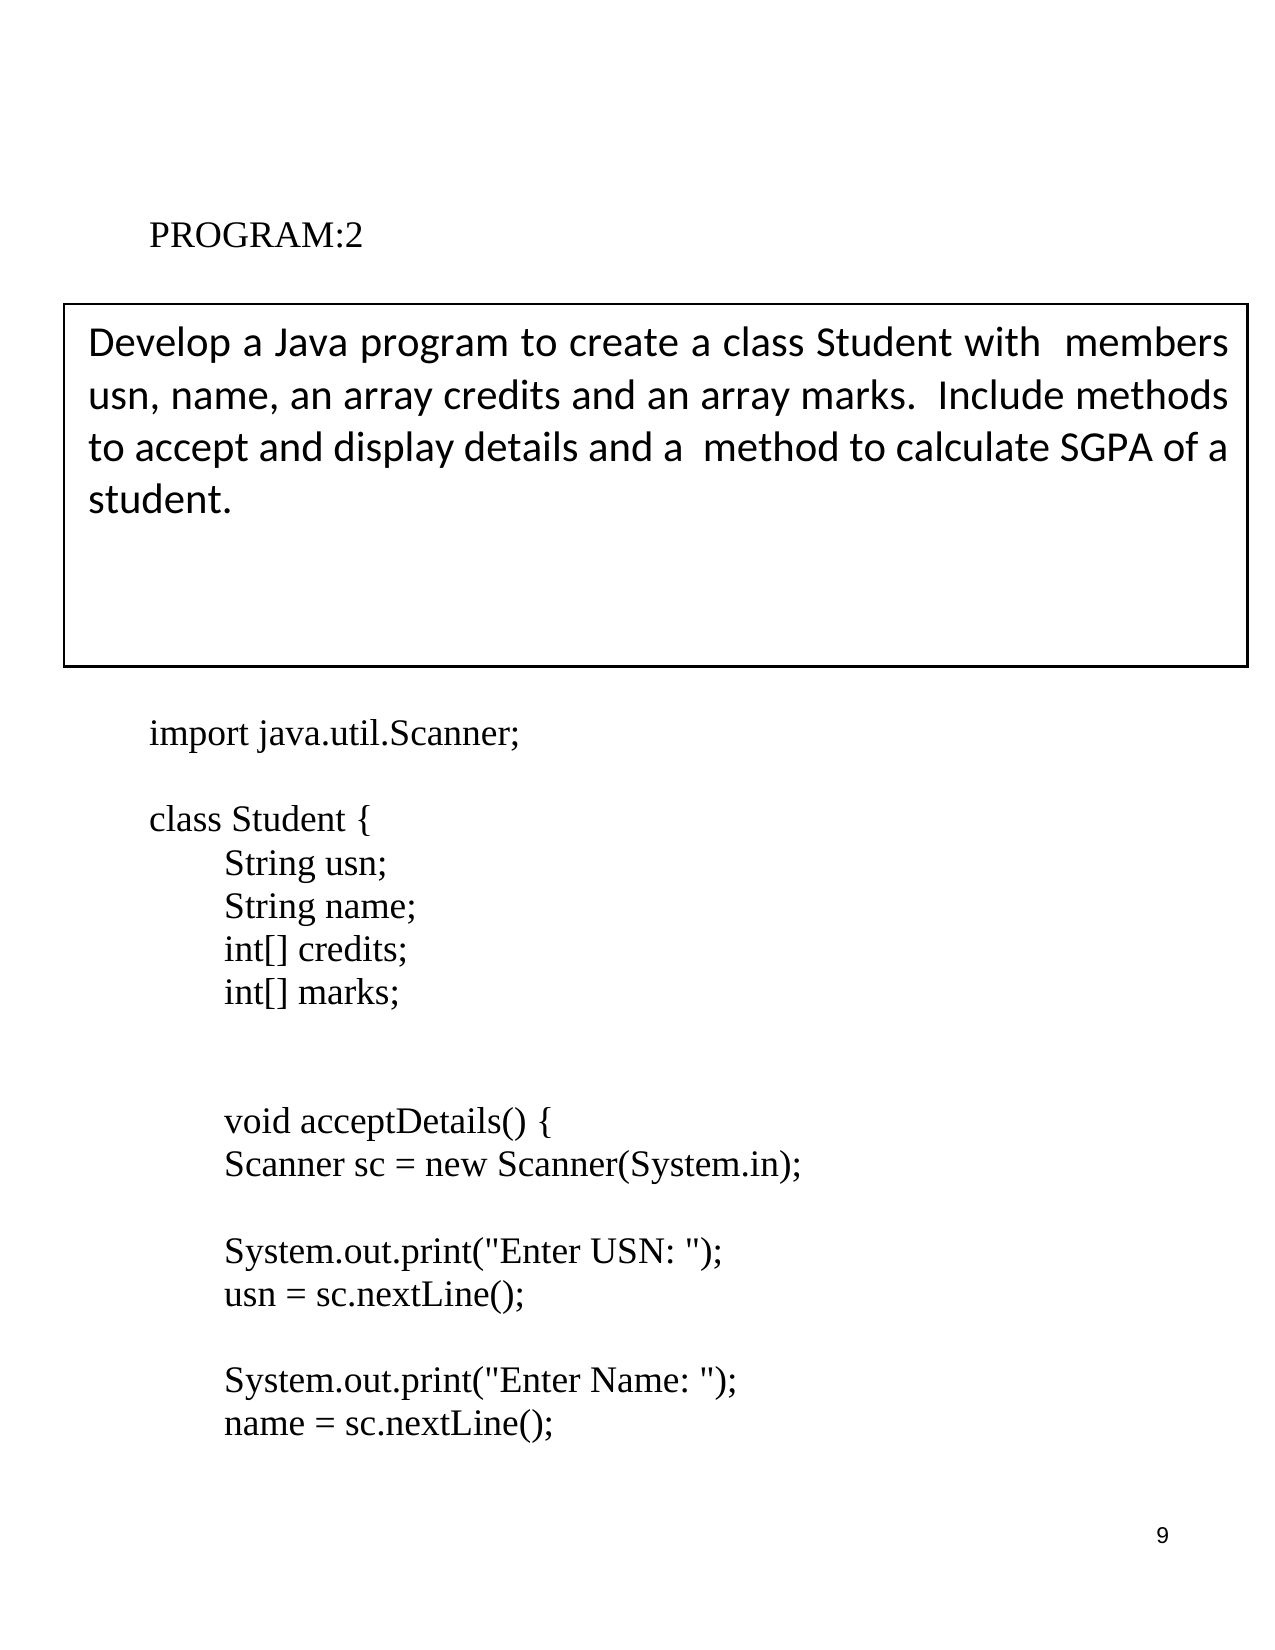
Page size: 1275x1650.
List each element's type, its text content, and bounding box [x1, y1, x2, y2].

text usn = sc.nextLine(); [149, 1271, 1169, 1314]
text PROGRAM:2 [149, 212, 1169, 255]
table_header Develop a Java program to create a class Student with members usn, name, an array credits and an array marks. Include methods to accept and display details and a method to calculate SGPA of a student. [65, 305, 1246, 665]
text Scanner sc = new Scanner(System.in); [149, 1142, 1169, 1185]
text void acceptDetails() { [149, 1099, 1169, 1142]
text class Student { [149, 797, 1169, 840]
text System.out.print("Enter Name: "); [149, 1357, 1169, 1401]
text String usn; [149, 840, 1169, 883]
text int[] marks; [149, 969, 1169, 1012]
text System.out.print("Enter USN: "); [149, 1228, 1169, 1271]
text name = sc.nextLine(); [149, 1401, 1169, 1444]
text String name; [149, 883, 1169, 926]
text int[] credits; [149, 926, 1169, 969]
text import java.util.Scanner; [149, 711, 1169, 754]
